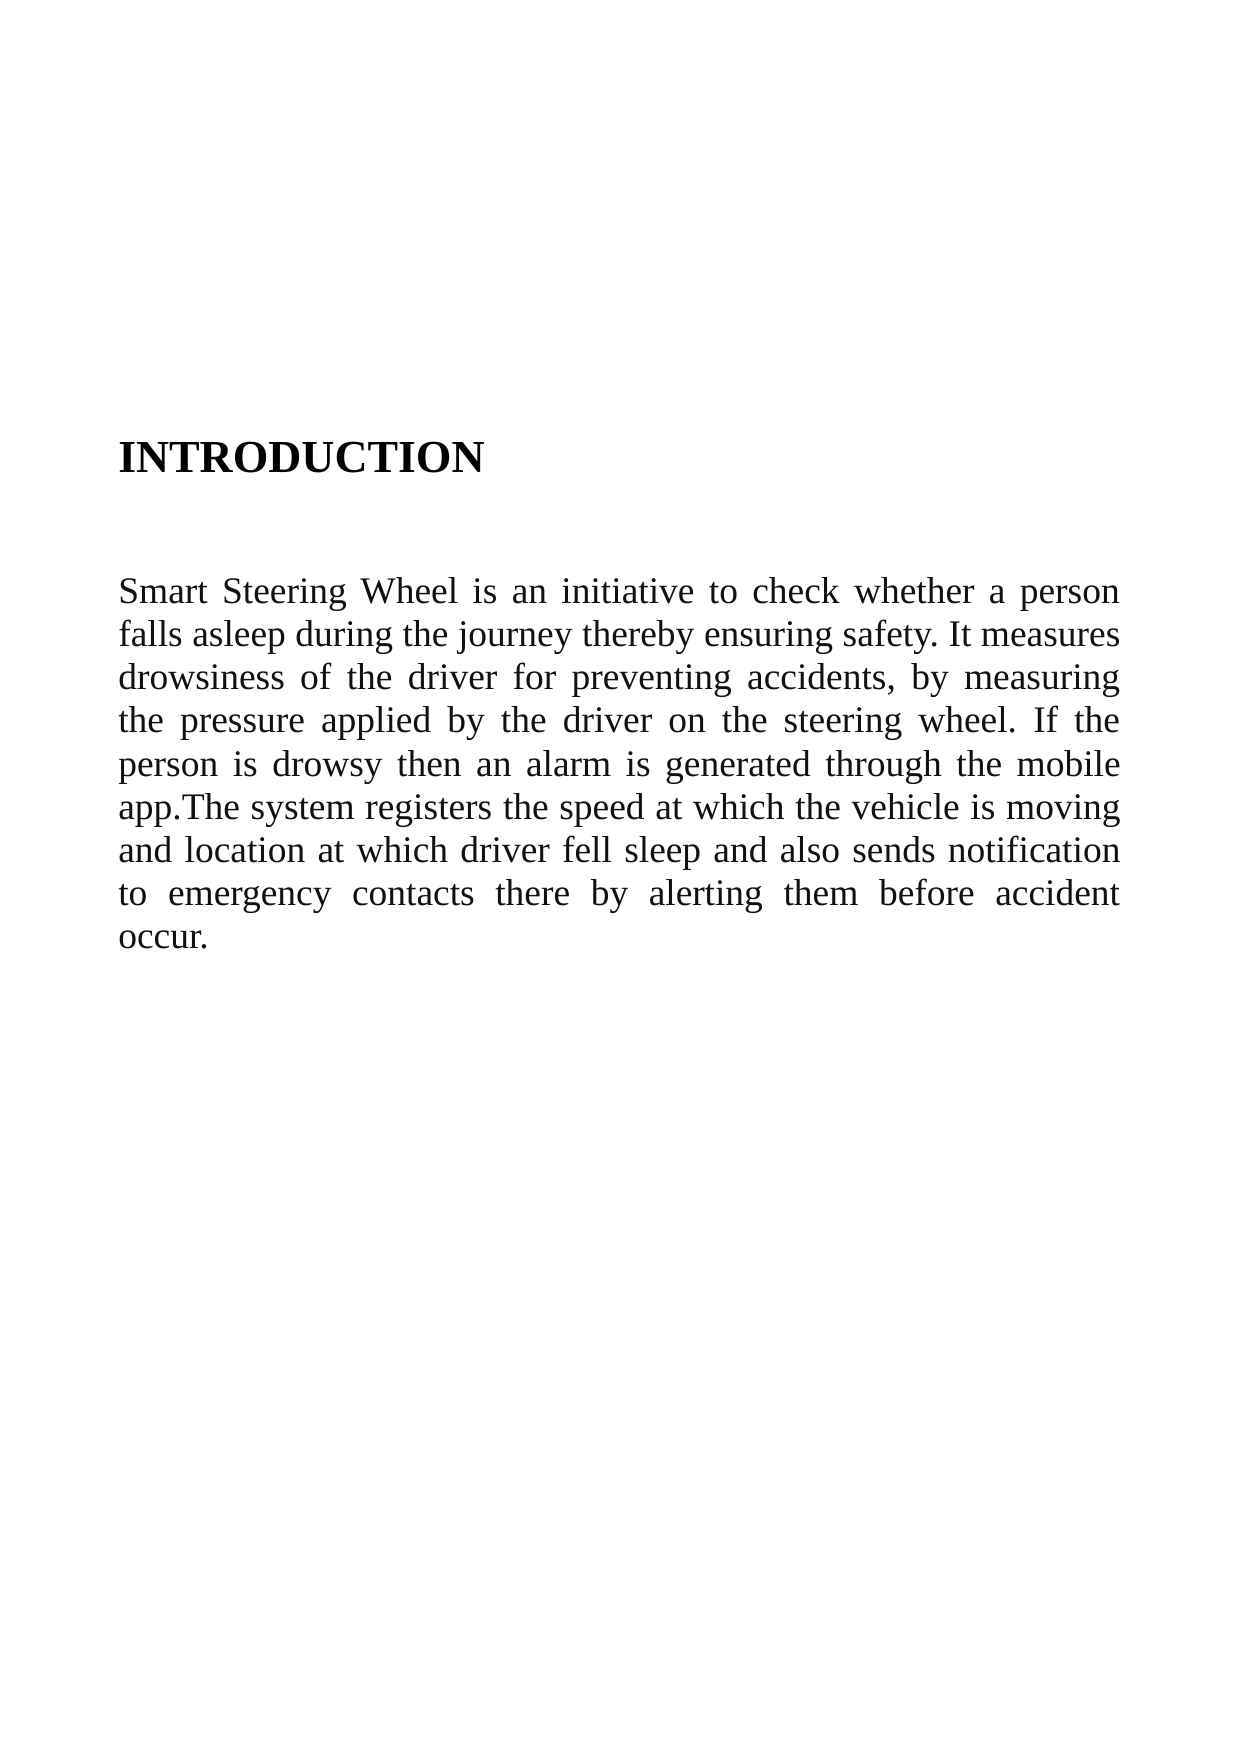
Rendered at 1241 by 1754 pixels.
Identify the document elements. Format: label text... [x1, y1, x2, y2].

text INTRODUCTION [118, 429, 1122, 482]
text Smart Steering Wheel is an initiative to check whether a person falls asleep during the journey thereby ensuring safety. It measures drowsiness of the driver for preventing accidents, by measuring the pressure applied by the driver on the steering wheel. If the person is drowsy then an alarm is generated through the mobile app.The system registers the speed at which the vehicle is moving and location at which driver fell sleep and also sends notification to emergency contacts there by alerting them before accident occur. [118, 568, 1122, 957]
